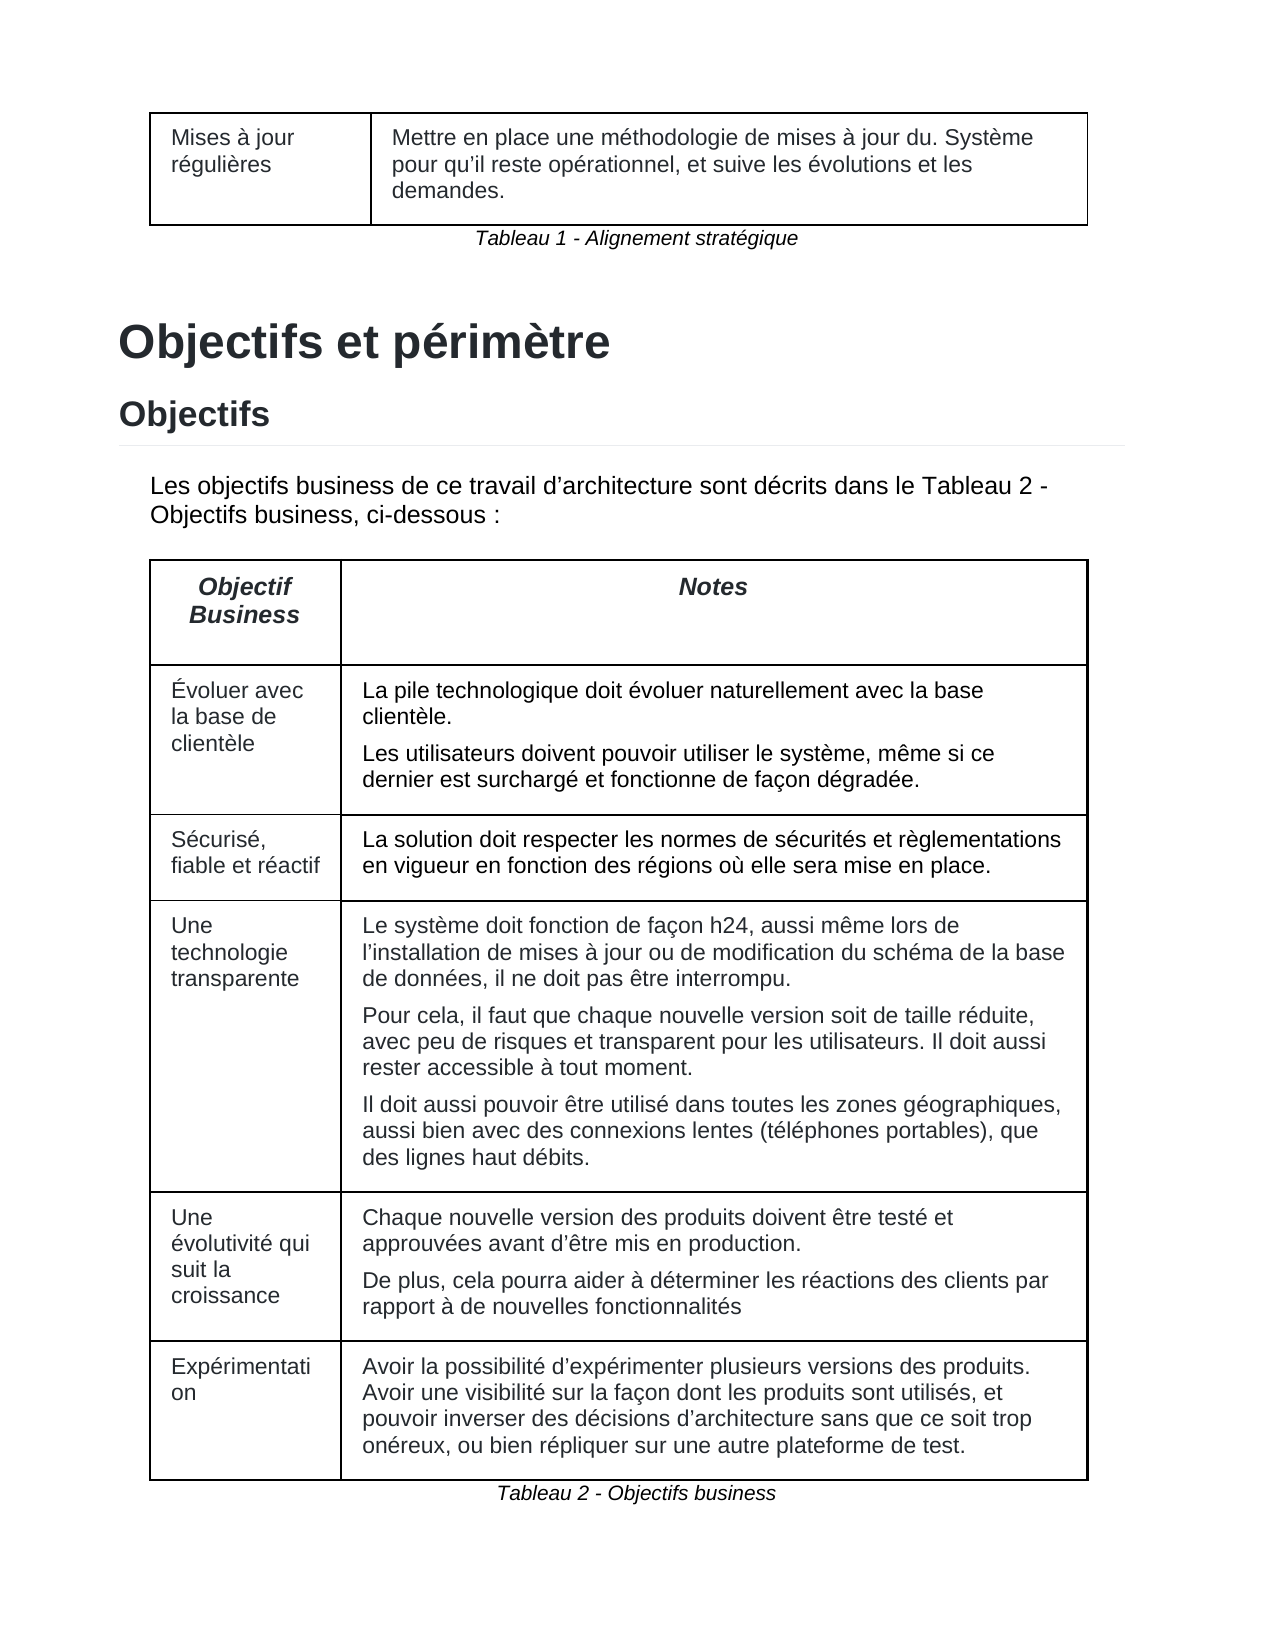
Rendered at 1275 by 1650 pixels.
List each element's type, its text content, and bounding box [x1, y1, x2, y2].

text Tableau 1 - Alignement stratégique [150, 226, 1125, 249]
table_cell Une technologie transparente [151, 901, 340, 1191]
subtitle Objectifs et périmètre [119, 313, 1125, 368]
table_cell Chaque nouvelle version des produits doivent être testé et approuvées avant d’être mis en production. De plus, cela pourra aider à déterminer les réactions des clients par rapport à de nouvelles fonctionnalités [342, 1193, 1086, 1340]
table_cell Le système doit fonction de façon h24, aussi même lors de l’installation de mises à jour ou de modification du schéma de la base de données, il ne doit pas être interrompu. Pour cela, il faut que chaque nouvelle version soit de taille réduite, avec peu de risques et transparent pour les utilisateurs. Il doit aussi rester accessible à tout moment. Il doit aussi pouvoir être utilisé dans toutes les zones géographiques, aussi bien avec des connexions lentes (téléphones portables), que des lignes haut débits. [342, 902, 1086, 1191]
text Tableau 2 - Objectifs business [150, 1481, 1125, 1505]
table_cell Une évolutivité qui suit la croissance [151, 1193, 340, 1340]
table_cell Avoir la possibilité d’expérimenter plusieurs versions des produits. Avoir une visibilité sur la façon dont les produits sont utilisés, et pouvoir inverser des décisions d’architecture sans que ce soit trop onéreux, ou bien répliquer sur une autre plateforme de test. [342, 1342, 1086, 1479]
table_header Objectif Business [151, 561, 340, 664]
table_cell Mises à jour régulières [151, 114, 370, 224]
text Les objectifs business de ce travail d’architecture sont décrits dans le Tableau 2 - Objectifs business, ci-dessous : [150, 471, 1125, 529]
table_cell Sécurisé, fiable et réactif [151, 815, 340, 899]
table_header Notes [342, 561, 1086, 664]
subtitle Objectifs [119, 393, 1125, 445]
table_cell La solution doit respecter les normes de sécurités et règlementations en vigueur en fonction des régions où elle sera mise en place. [342, 816, 1086, 899]
table_cell Expérimentation [151, 1342, 340, 1479]
table_cell Évoluer avec la base de clientèle [151, 666, 340, 813]
table_cell La pile technologique doit évoluer naturellement avec la base clientèle. Les utilisateurs doivent pouvoir utiliser le système, même si ce dernier est surchargé et fonctionne de façon dégradée. [342, 666, 1086, 813]
table_cell Mettre en place une méthodologie de mises à jour du. Système pour qu’il reste opérationnel, et suive les évolutions et les demandes. [372, 114, 1087, 224]
